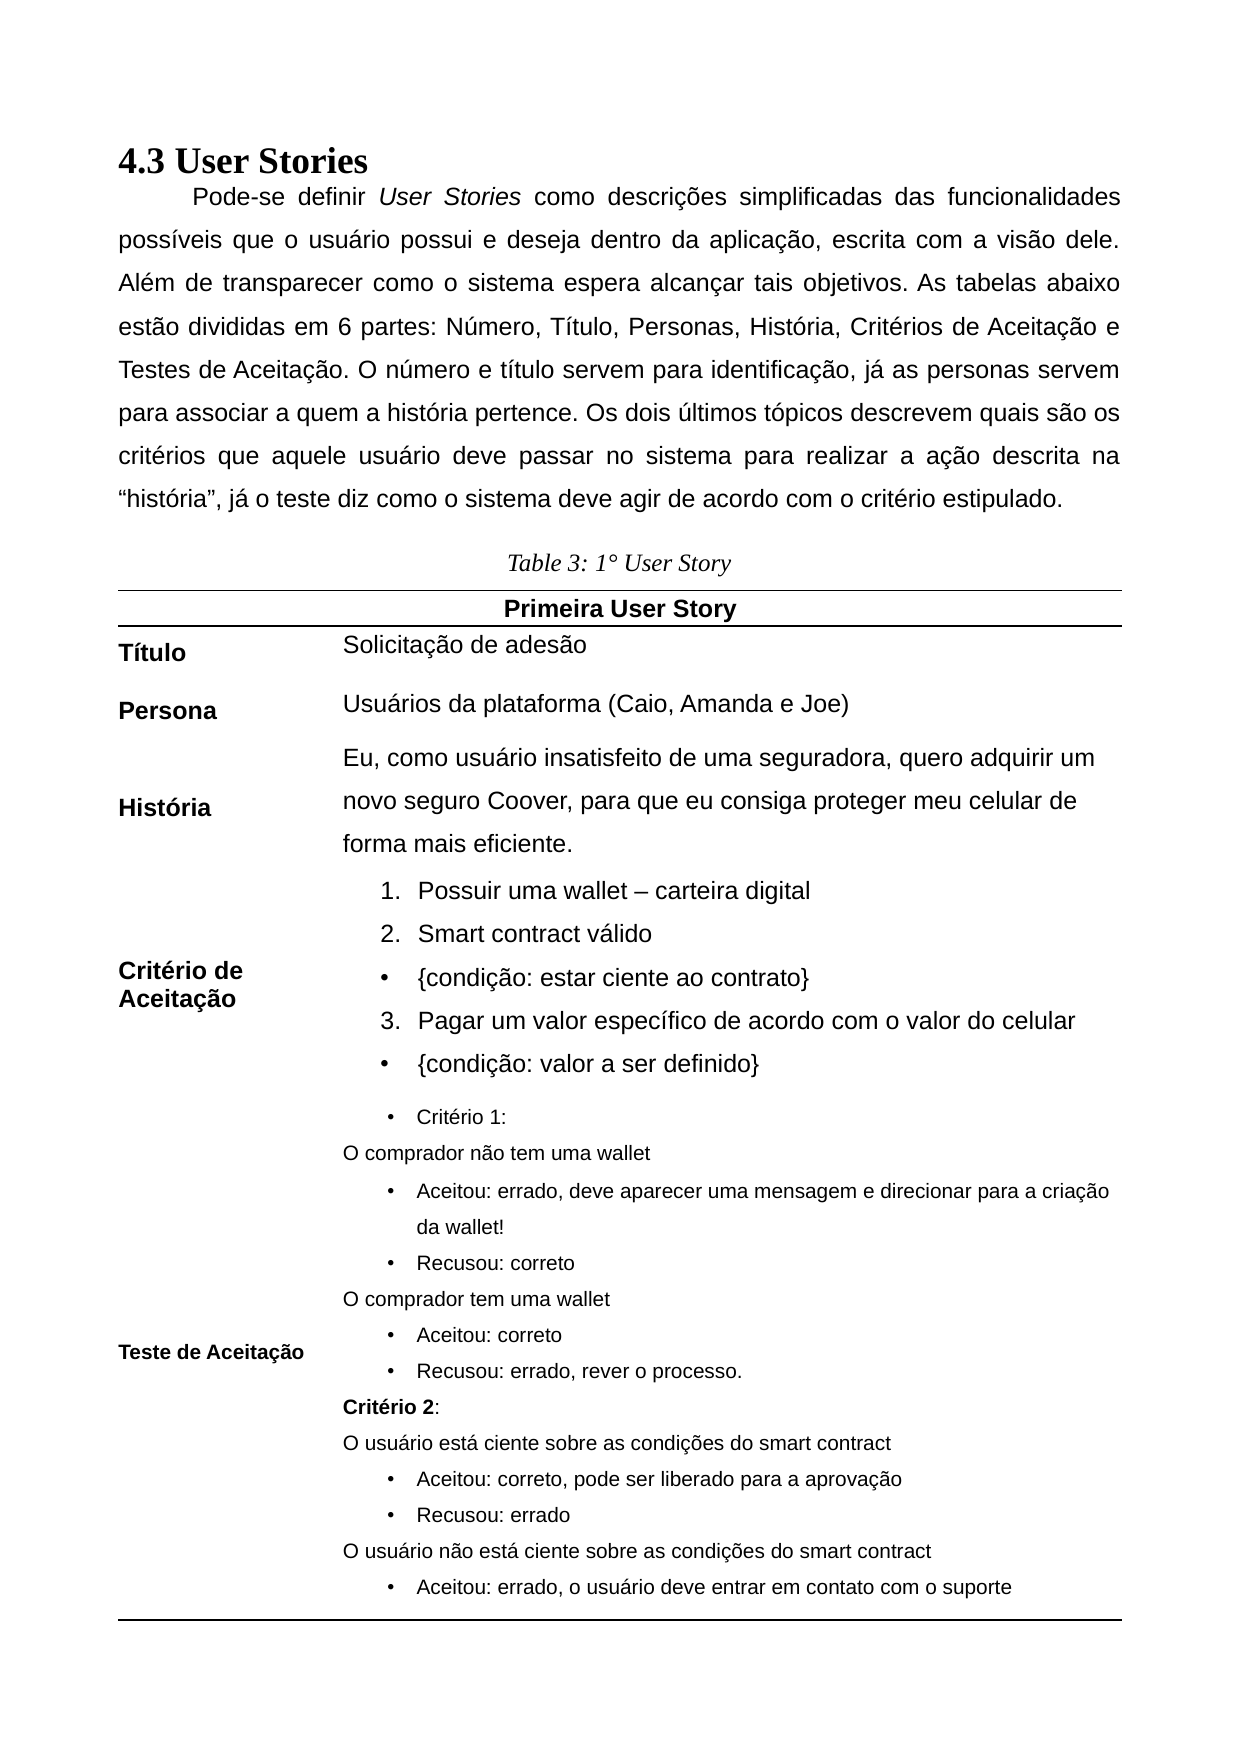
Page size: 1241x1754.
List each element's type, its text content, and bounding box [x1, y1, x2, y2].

table_cell Solicitação de adesão [343, 627, 1122, 677]
subtitle 4.3 User Stories [118, 139, 1122, 182]
text Table 3: 1° User Story [118, 548, 1122, 577]
table_cell Título [118, 627, 343, 677]
table_header Primeira User Story [118, 591, 1122, 625]
table_cell Critério de Aceitação [118, 872, 343, 1097]
table_cell Eu, como usuário insatisfeito de uma seguradora, quero adquirir um novo seguro Coover, para que eu consiga proteger meu celular de forma mais eficiente. [343, 743, 1122, 872]
table_cell Teste de Aceitação [118, 1097, 343, 1619]
table_cell Critério 1: O comprador não tem uma wallet Aceitou: errado, deve aparecer uma mensagem e direcionar para a criação da wallet! Recusou: correto O comprador tem uma wallet Aceitou: correto Recusou: errado, rever o processo. Critério 2: O usuário está ciente sobre as condições do smart contract Aceitou: correto, pode ser liberado para a aprovação Recusou: errado O usuário não está ciente sobre as condições do smart contract Aceitou: errado, o usuário deve entrar em contato com o suporte Recusou: correto, o usuário deve entrar em contato com o suporte Critério 3: O usuário inseriu o valor do celular válido e pagou a porcentagem definida. Aceitou: correto, pode ser liberado para a aprovação Recusou: errado O usuário inseriu o valor do celular válido e não pagou a porcentagem definida. Aceitou: errado, o usuário deve entrar em contato com o suporte Recusou: correto, o usuário deve entrar em contato com o suporte [343, 1097, 1122, 1619]
table_cell História [118, 743, 343, 872]
table_cell Persona [118, 678, 343, 743]
table_cell Usuários da plataforma (Caio, Amanda e Joe) [343, 678, 1122, 743]
text Pode-se definir User Stories como descrições simplificadas das funcionalidades possíveis que o usuário possui e deseja dentro da aplicação, escrita com a visão dele. Além de transparecer como o sistema espera alcançar tais objetivos. As tabelas abaixo estão divididas em 6 partes: Número, Título, Personas, História, Critérios de Aceitação e Testes de Aceitação. O número e título servem para identificação, já as personas servem para associar a quem a história pertence. Os dois últimos tópicos descrevem quais são os critérios que aquele usuário deve passar no sistema para realizar a ação descrita na “história”, já o teste diz como o sistema deve agir de acordo com o critério estipulado. [118, 182, 1122, 513]
table_cell Possuir uma wallet – carteira digital Smart contract válido {condição: estar ciente ao contrato} Pagar um valor específico de acordo com o valor do celular {condição: valor a ser definido} [343, 872, 1122, 1097]
